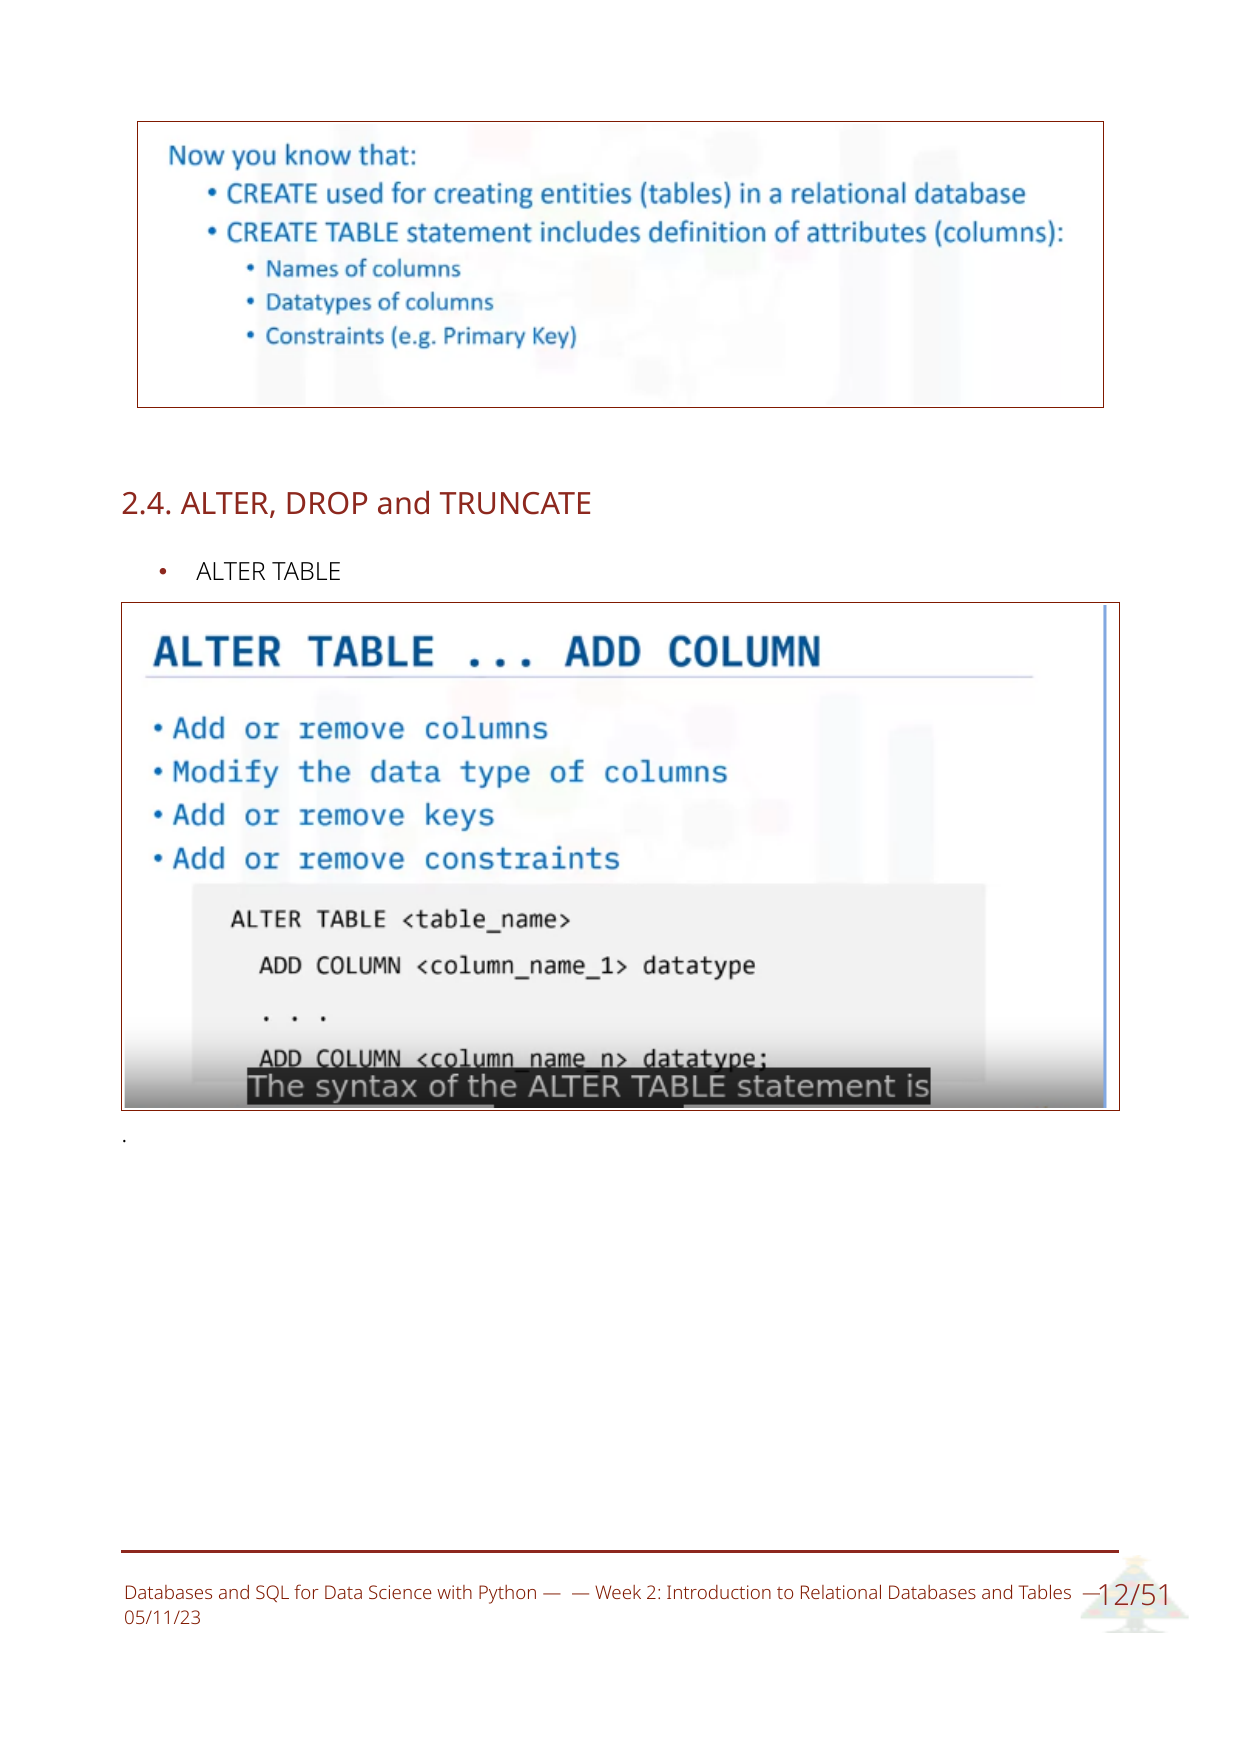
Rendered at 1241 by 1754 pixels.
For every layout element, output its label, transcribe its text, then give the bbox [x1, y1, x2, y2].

text [122, 603, 1119, 1110]
picture [124, 605, 1116, 1108]
text . [121, 1111, 1119, 1150]
picture [140, 124, 1100, 405]
list ALTER TABLE [158, 553, 1119, 588]
